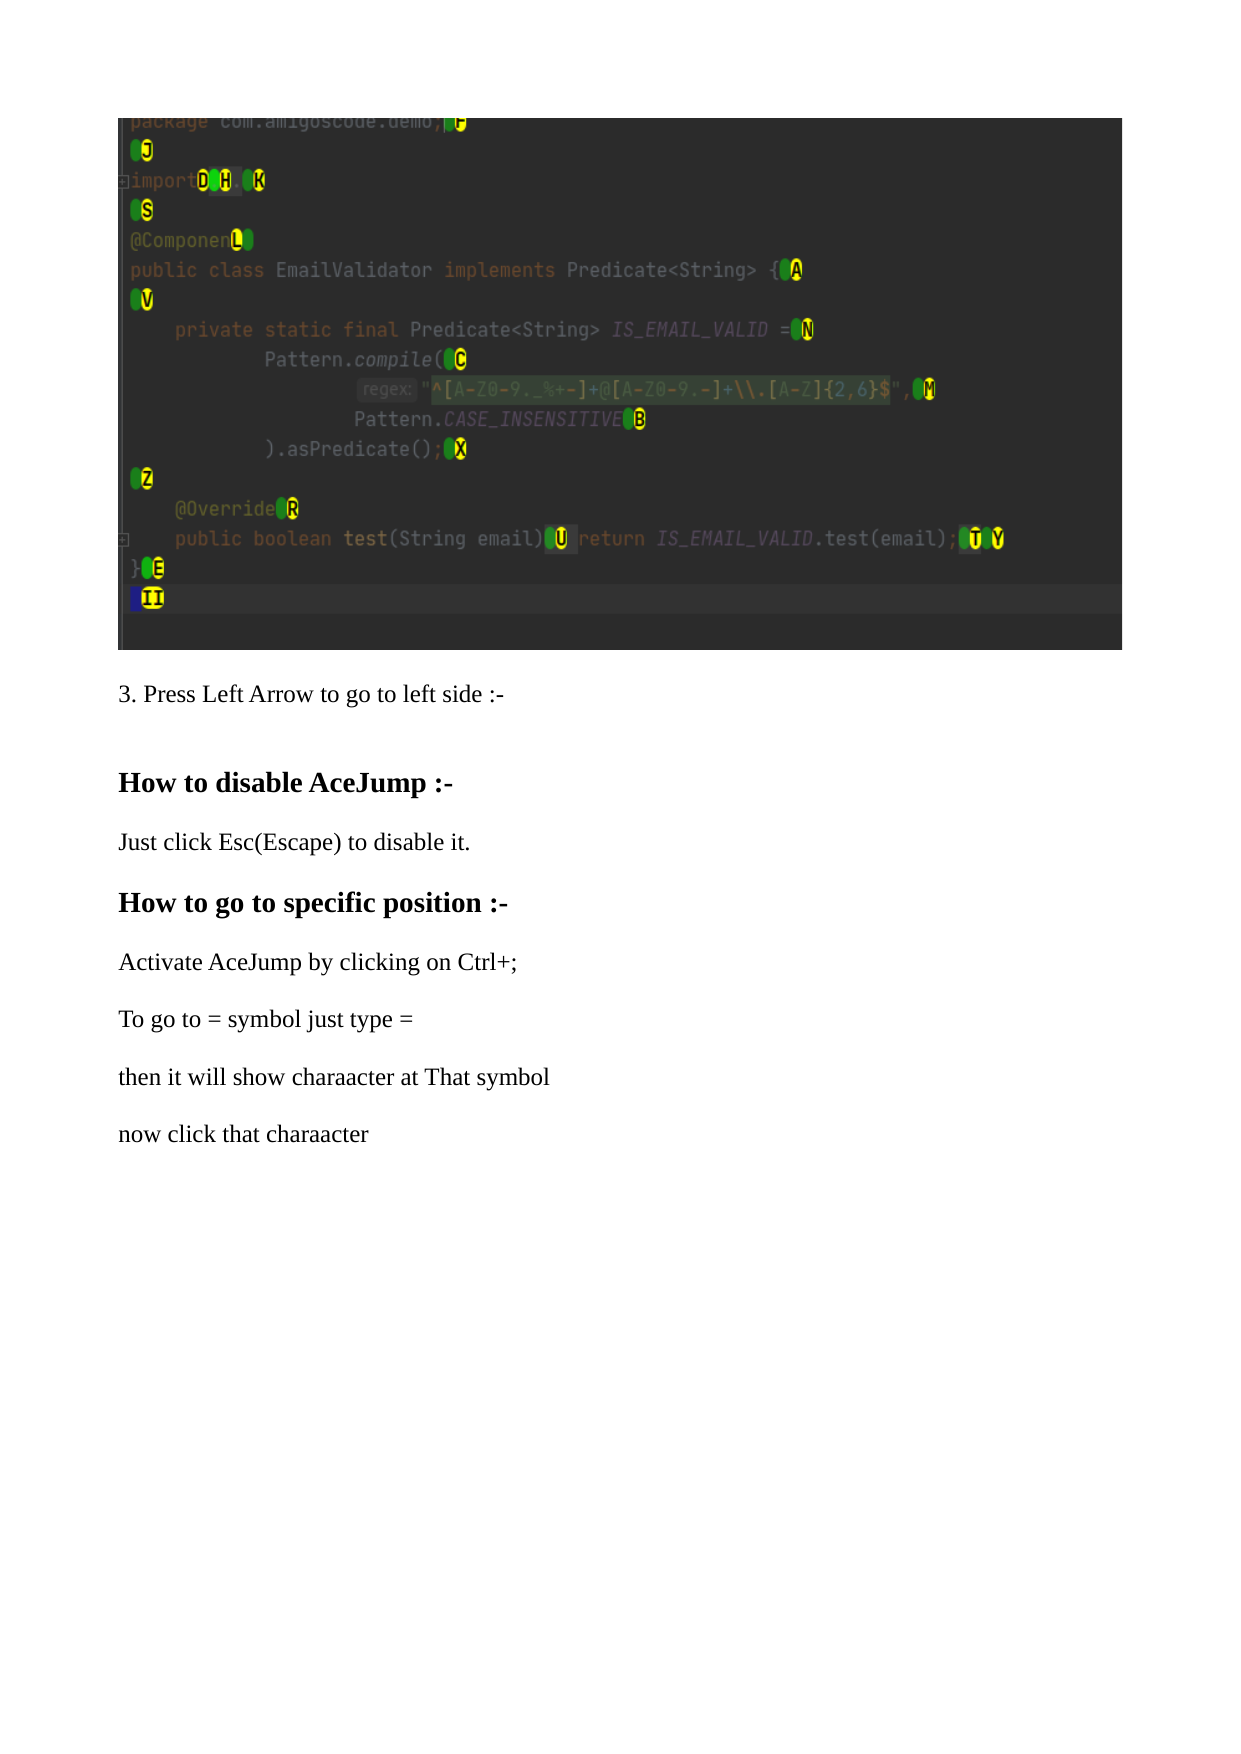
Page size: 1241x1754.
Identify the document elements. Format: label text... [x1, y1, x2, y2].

picture [118, 118, 1123, 650]
text now click that charaacter [118, 1119, 1122, 1148]
text Just click Esc(Escape) to disable it. [118, 827, 1122, 856]
text 3. Press Left Arrow to go to left side :- [118, 679, 1122, 707]
text To go to = symbol just type = [118, 1004, 1122, 1033]
text How to disable AceJump :- [118, 765, 1122, 798]
text How to go to specific position :- [118, 885, 1122, 918]
text then it will show charaacter at That symbol [118, 1062, 1122, 1091]
text Activate AceJump by clicking on Ctrl+; [118, 947, 1122, 976]
